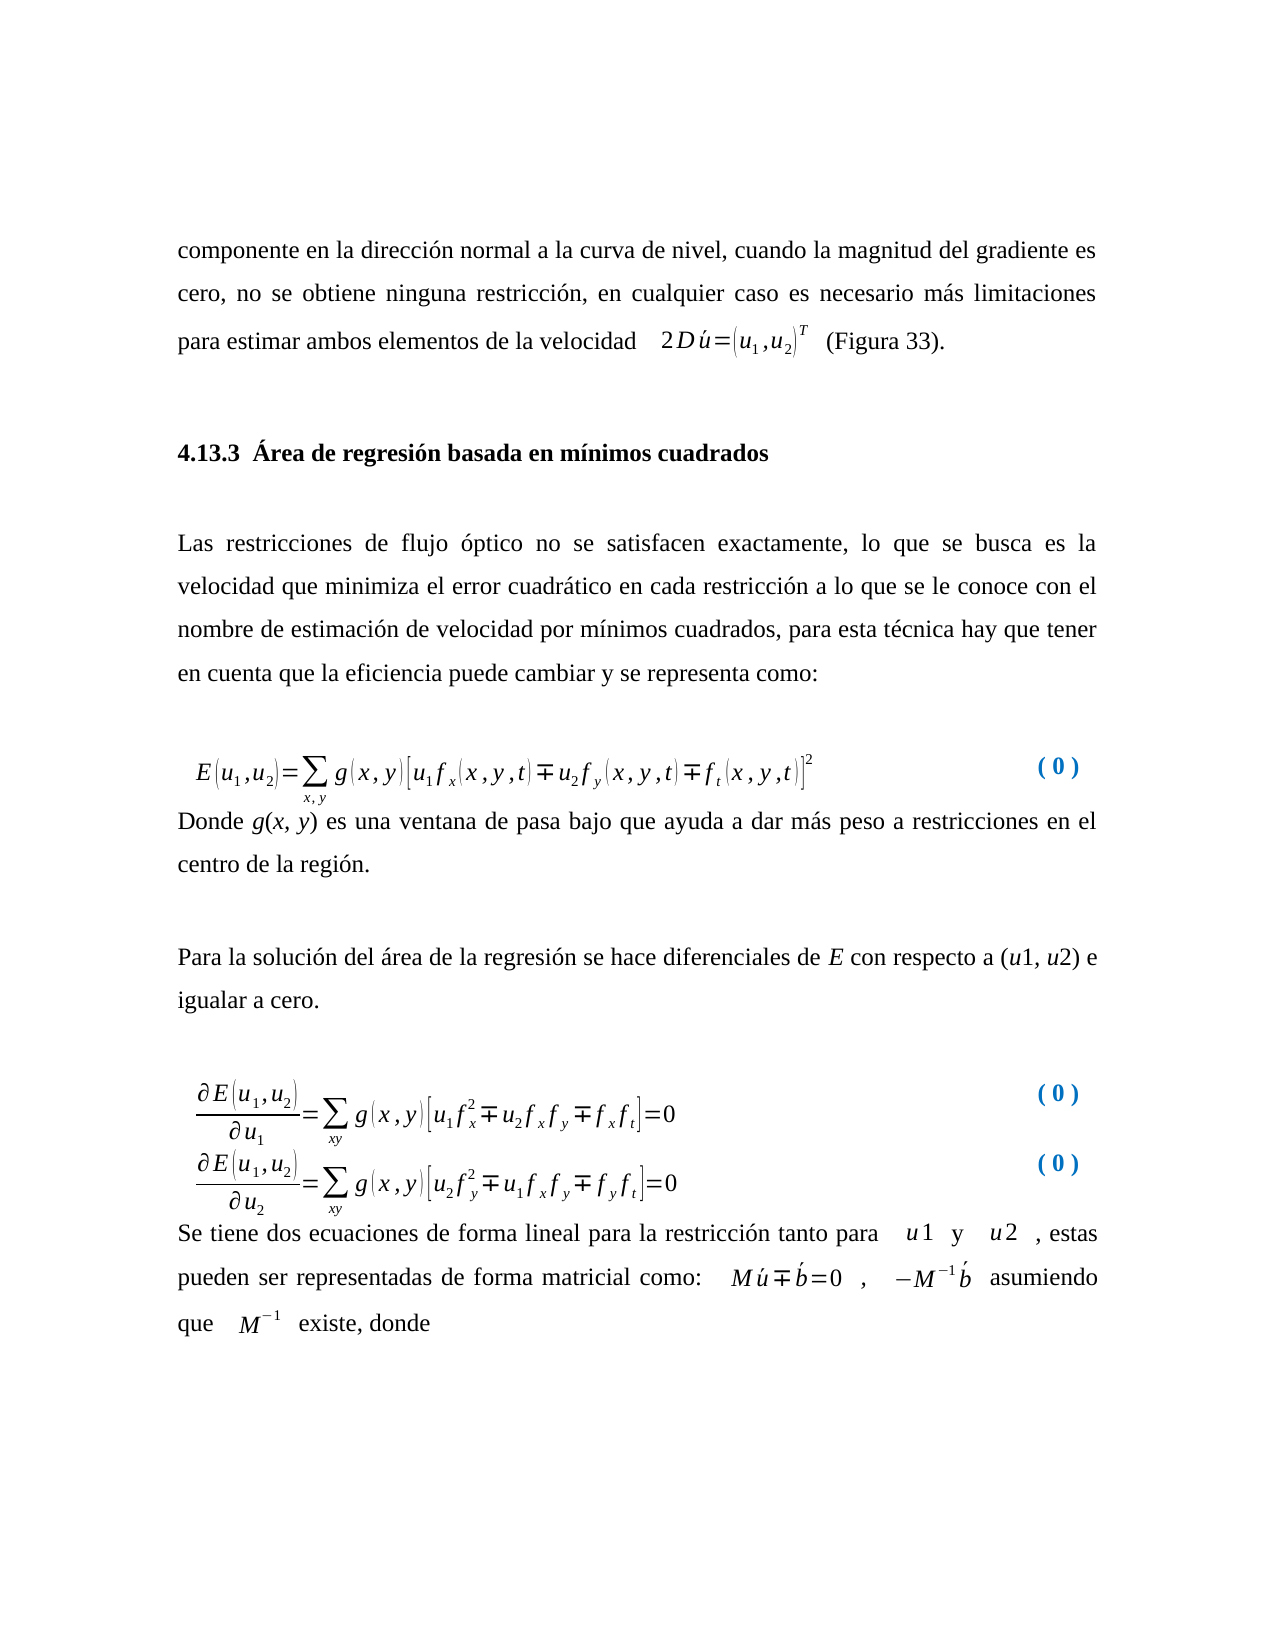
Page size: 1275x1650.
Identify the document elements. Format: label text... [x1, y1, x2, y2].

text Donde g(x, y) es una ventana de pasa bajo que ayuda a dar más peso a restricciones en el centro de la región. [177, 806, 1098, 878]
text componente en la dirección normal a la curva de nivel, cuando la magnitud del gradiente es cero, no se obtiene ninguna restricción, en cualquier caso es necesario más limitaciones para estimar ambos elementos de la velocidad (Figura 33). [177, 235, 1098, 359]
table_header ( 0 ) [1026, 1078, 1128, 1148]
table_cell [165, 1148, 1026, 1218]
table_header ( 0 ) [1026, 751, 1128, 806]
text Las restricciones de flujo óptico no se satisfacen exactamente, lo que se busca es la velocidad que minimiza el error cuadrático en cada restricción a lo que se le conoce con el nombre de estimación de velocidad por mínimos cuadrados, para esta técnica hay que tener en cuenta que la eficiencia puede cambiar y se representa como: [177, 528, 1098, 686]
table_cell ( 0 ) [1026, 1148, 1128, 1218]
subtitle Área de regresión basada en mínimos cuadrados [177, 438, 1098, 467]
text Para la solución del área de la regresión se hace diferenciales de E con respecto a (u1, u2) e igualar a cero. [177, 942, 1098, 1014]
table_header [165, 1078, 1026, 1148]
text Se tiene dos ecuaciones de forma lineal para la restricción tanto para y , estas pueden ser representadas de forma matricial como: , asumiendo que existe, donde [177, 1218, 1098, 1338]
table_header [165, 751, 1026, 806]
